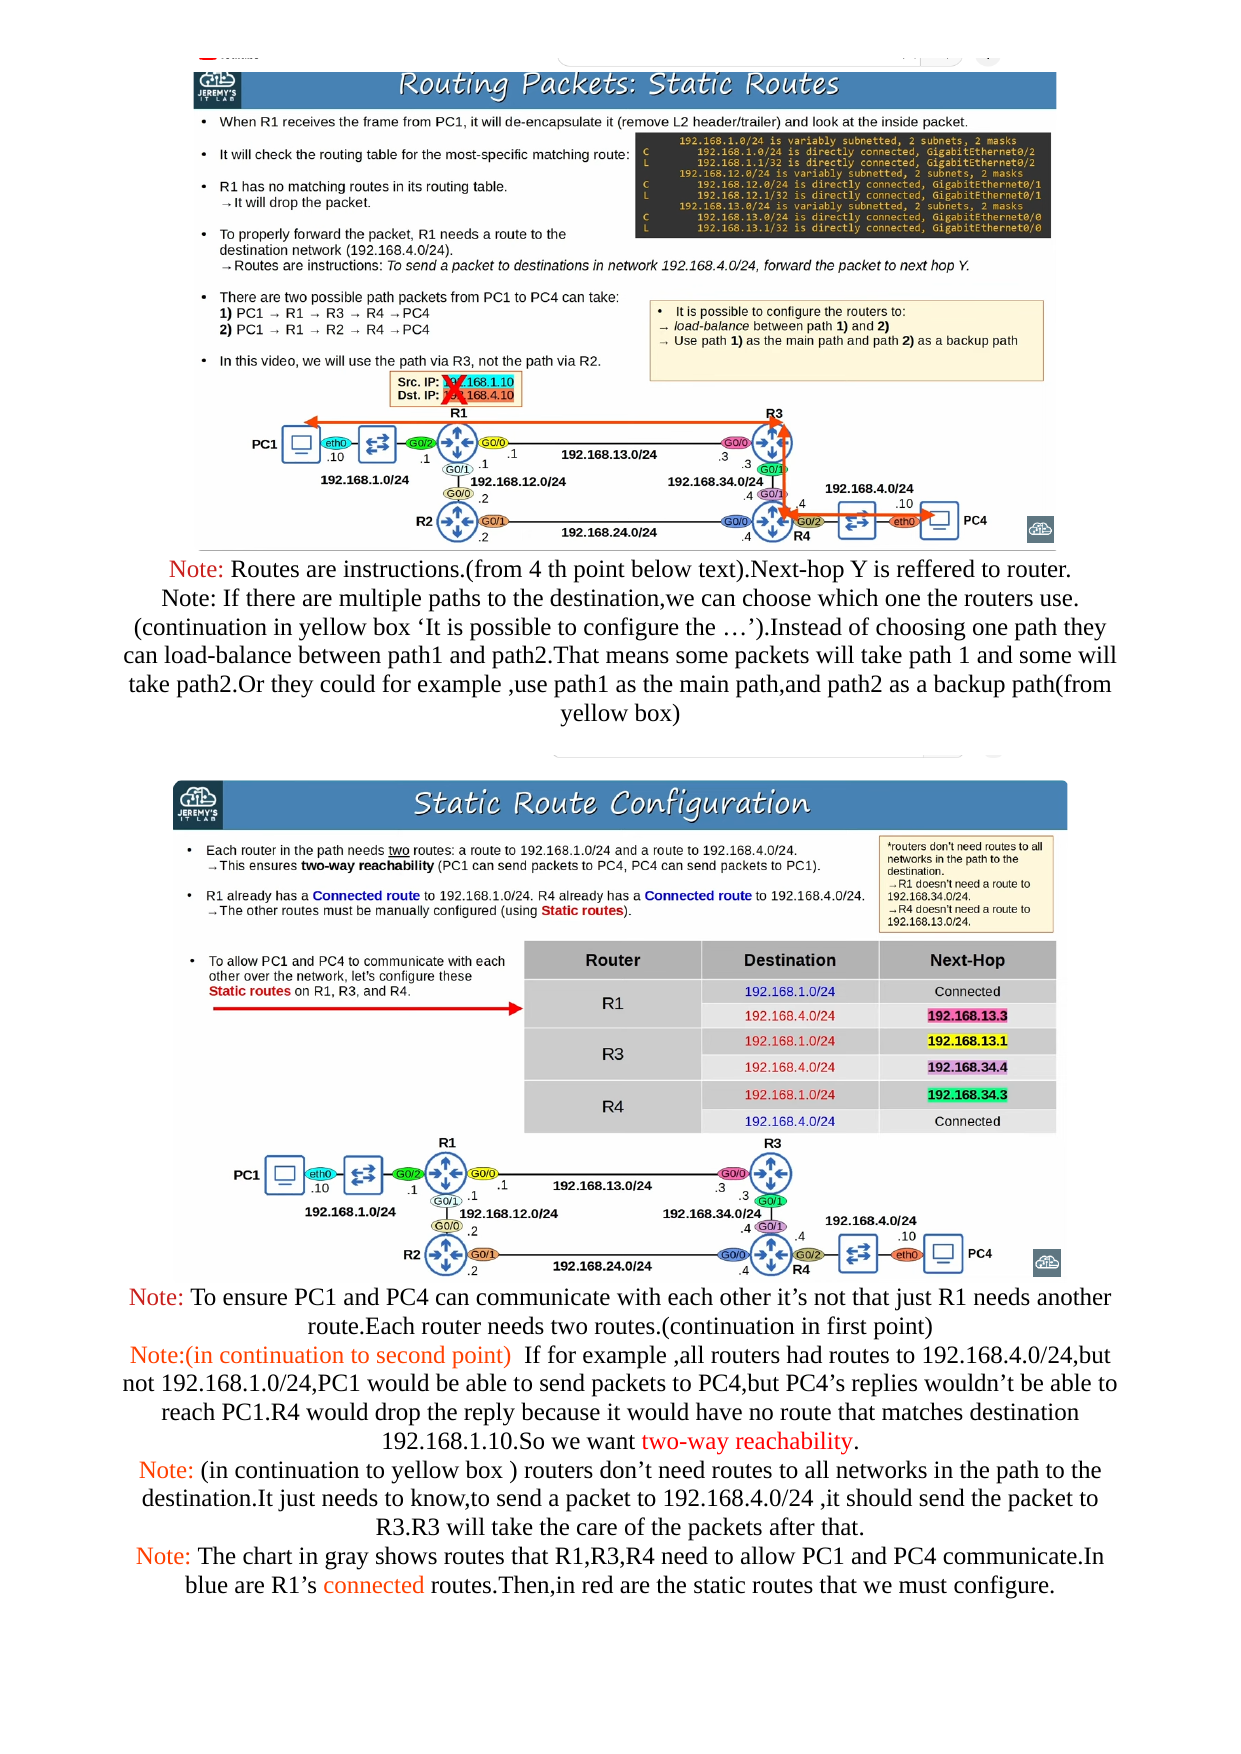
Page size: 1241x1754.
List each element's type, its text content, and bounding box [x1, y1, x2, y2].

text Note: The chart in gray shows routes that R1,R3,R4 need to allow PC1 and PC4 communicate.In blue are R1’s connected routes.Then,in red are the static routes that we must configure. [118, 1541, 1122, 1598]
text Note:(in continuation to second point) If for example ,all routers had routes to 192.168.4.0/24,but not 192.168.1.0/24,PC1 would be able to send packets to PC4,but PC4’s replies wouldn’t be able to reach PC1.R4 would drop the reply because it would have no route that matches destination 192.168.1.10.So we want two-way reachability. [118, 1340, 1122, 1455]
picture [193, 58, 1057, 555]
text Note: Routes are instructions.(from 4 th point below text).Next-hop Y is reffered to router. [118, 118, 1122, 583]
text Note: If there are multiple paths to the destination,we can choose which one the routers use.(continuation in yellow box ‘It is possible to configure the …’).Instead of choosing one path they can load-balance between path1 and path2.That means some packets will take path 1 and some will take path2.Or they could for example ,use path1 as the main path,and path2 as a backup path(from yellow box) [118, 583, 1122, 727]
text Note: To ensure PC1 and PC4 can communicate with each other it’s not that just R1 needs another route.Each router needs two routes.(continuation in first point) [118, 755, 1122, 1340]
text Note: (in continuation to yellow box ) routers don’t need routes to all networks in the path to the destination.It just needs to know,to send a packet to 192.168.4.0/24 ,it should send the packet to R3.R3 will take the care of the packets after that. [118, 1455, 1122, 1541]
picture [173, 755, 1068, 1283]
